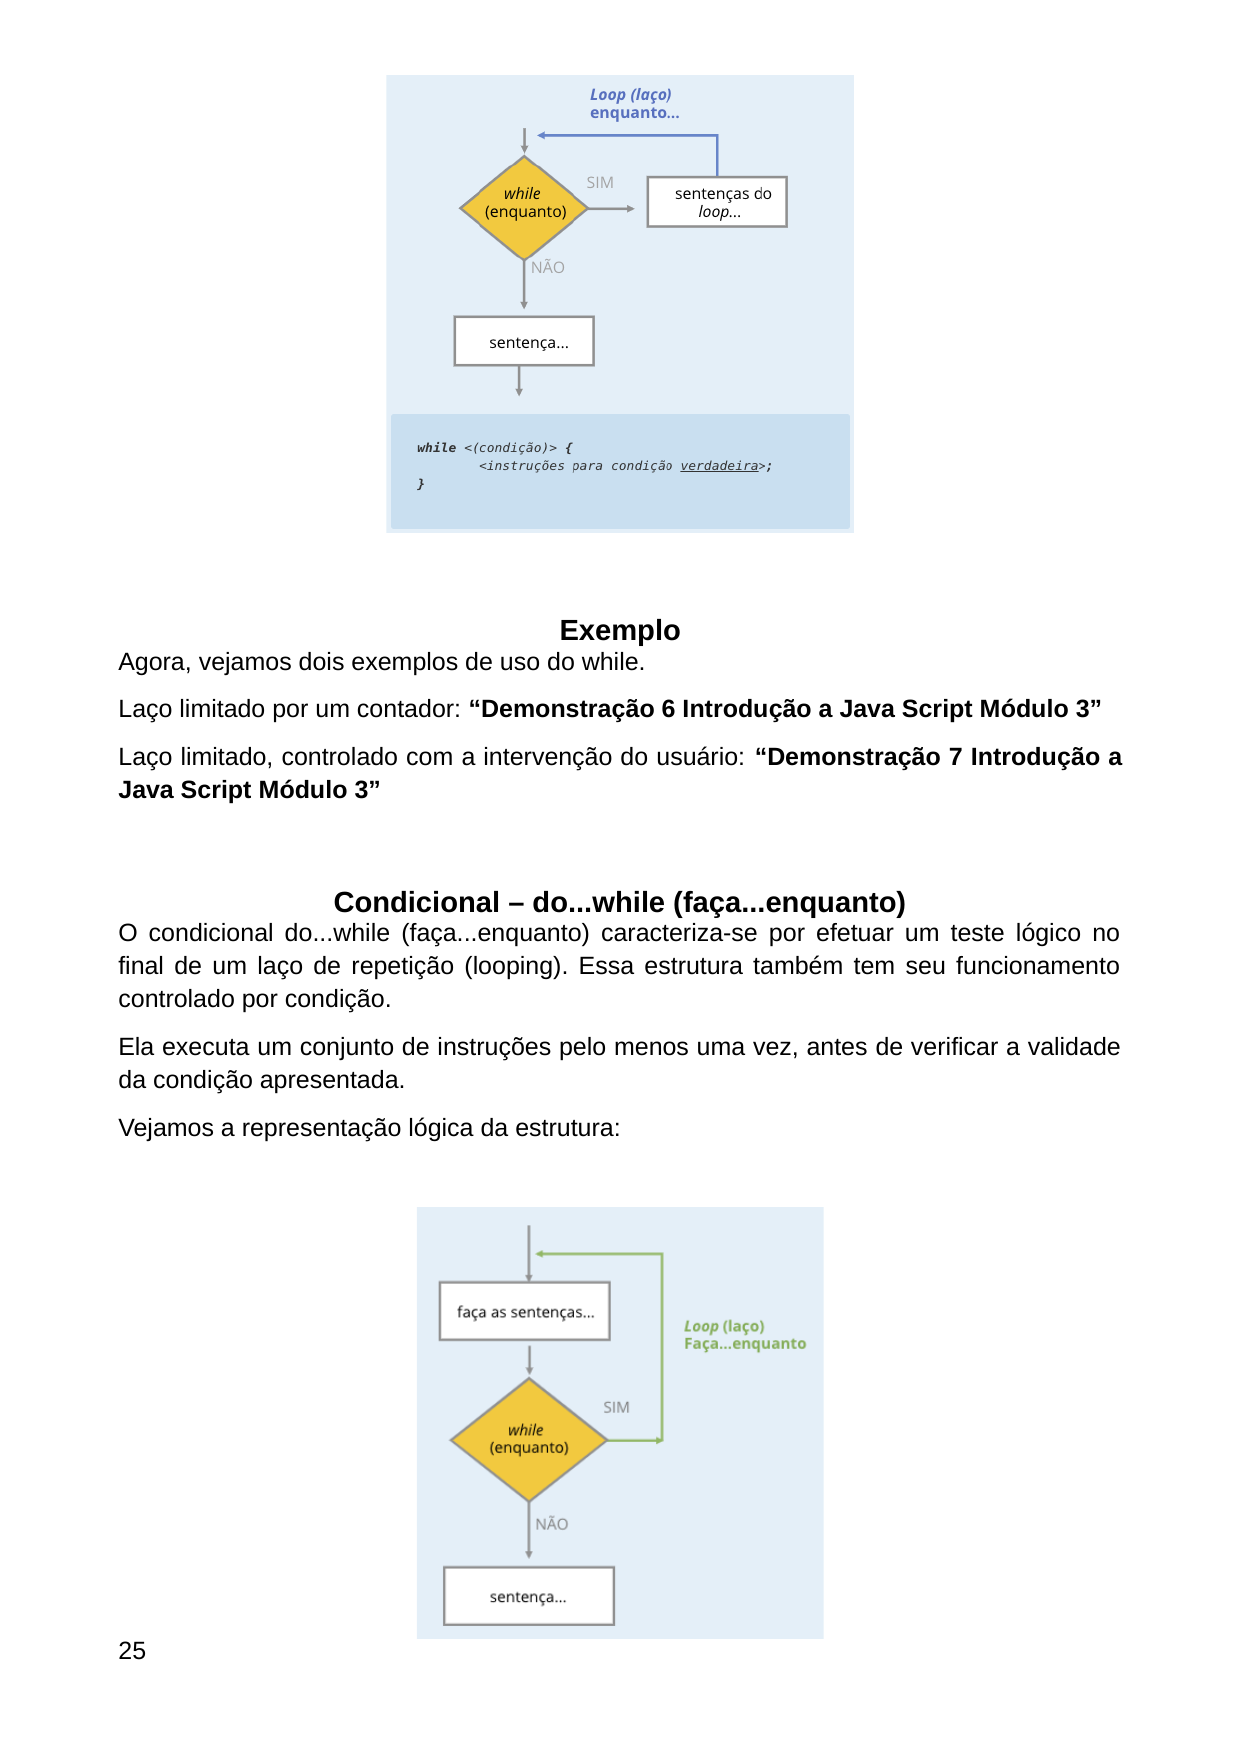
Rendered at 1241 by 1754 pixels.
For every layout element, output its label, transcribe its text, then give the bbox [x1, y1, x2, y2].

text Ela executa um conjunto de instruções pelo menos uma vez, antes de verificar a validade da condição apresentada. [118, 1032, 1122, 1094]
subtitle Exemplo [118, 613, 1122, 647]
text Vejamos a representação lógica da estrutura: [118, 1113, 1122, 1141]
text Laço limitado por um contador: “Demonstração 6 Introdução a Java Script Módulo 3” [118, 694, 1122, 723]
text Laço limitado, controlado com a intervenção do usuário: “Demonstração 7 Introdução a Java Script Módulo 3” [118, 742, 1122, 804]
text O condicional do...while (faça...enquanto) caracteriza-se por efetuar um teste lógico no final de um laço de repetição (looping). Essa estrutura também tem seu funcionamento controlado por condição. [118, 918, 1122, 1013]
subtitle Condicional – do...while (faça...enquanto) [118, 885, 1122, 918]
text Agora, vejamos dois exemplos de uso do while. [118, 647, 1122, 676]
